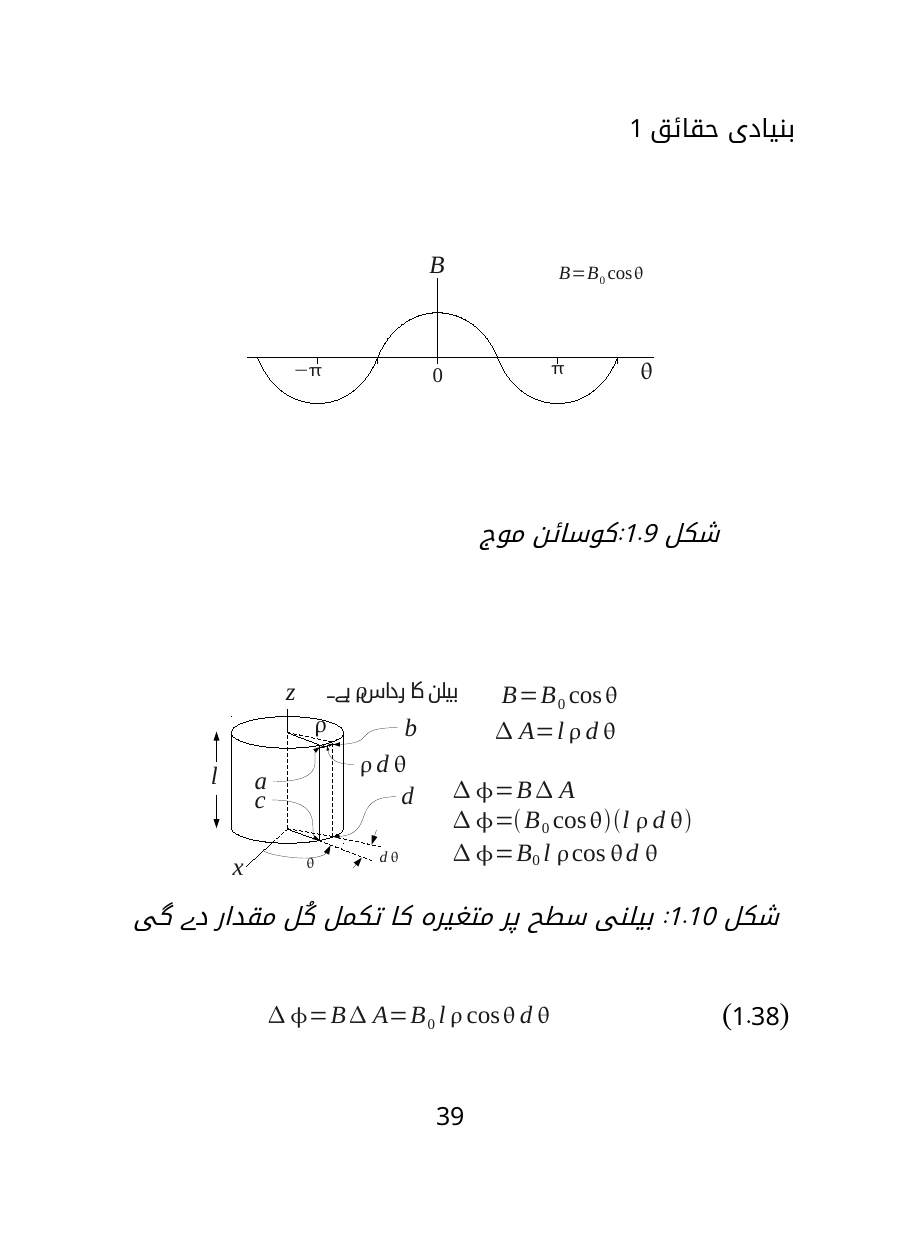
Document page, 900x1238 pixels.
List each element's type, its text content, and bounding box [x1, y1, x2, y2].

text شکل 1.9:کوسائن موج [179, 195, 719, 558]
table_header (1.38) [705, 988, 795, 1059]
text شکل 1.10: بیلنی سطح پر متغیرہ کا تکمل کُل مقدار دے گی [120, 617, 778, 941]
table_header [105, 988, 705, 1059]
